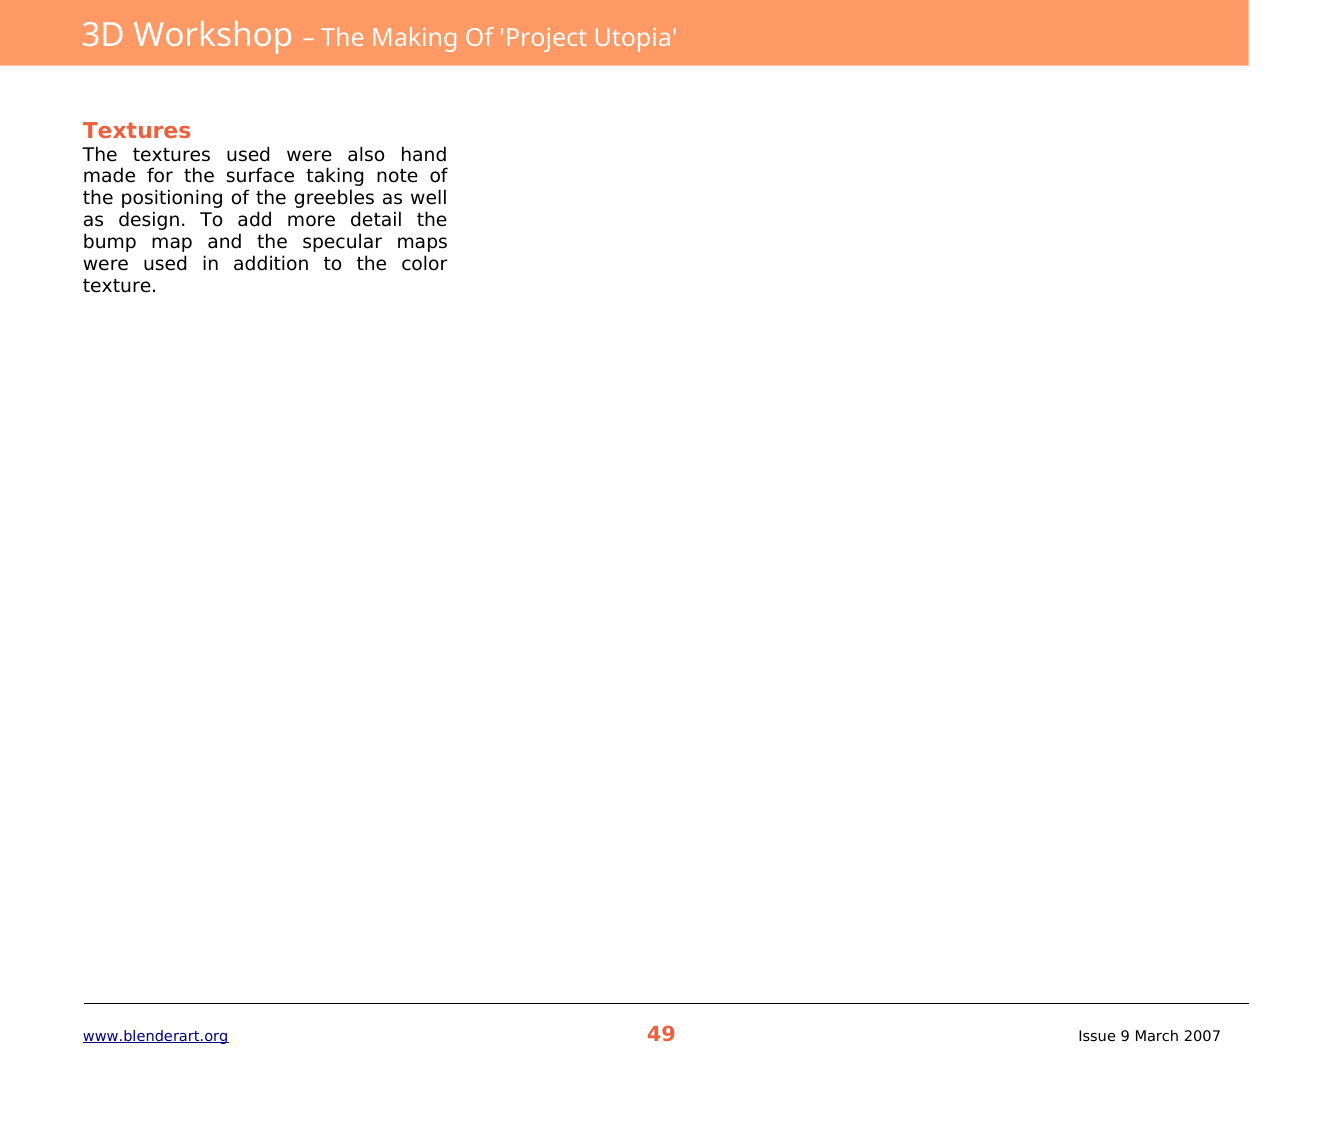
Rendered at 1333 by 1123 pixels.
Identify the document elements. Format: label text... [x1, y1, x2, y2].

text Textures The textures used were also hand made for the surface taking note of the positioning of the greebles as well as design. To add more detail the bump map and the specular maps were used in addition to the color texture. [83, 118, 448, 297]
